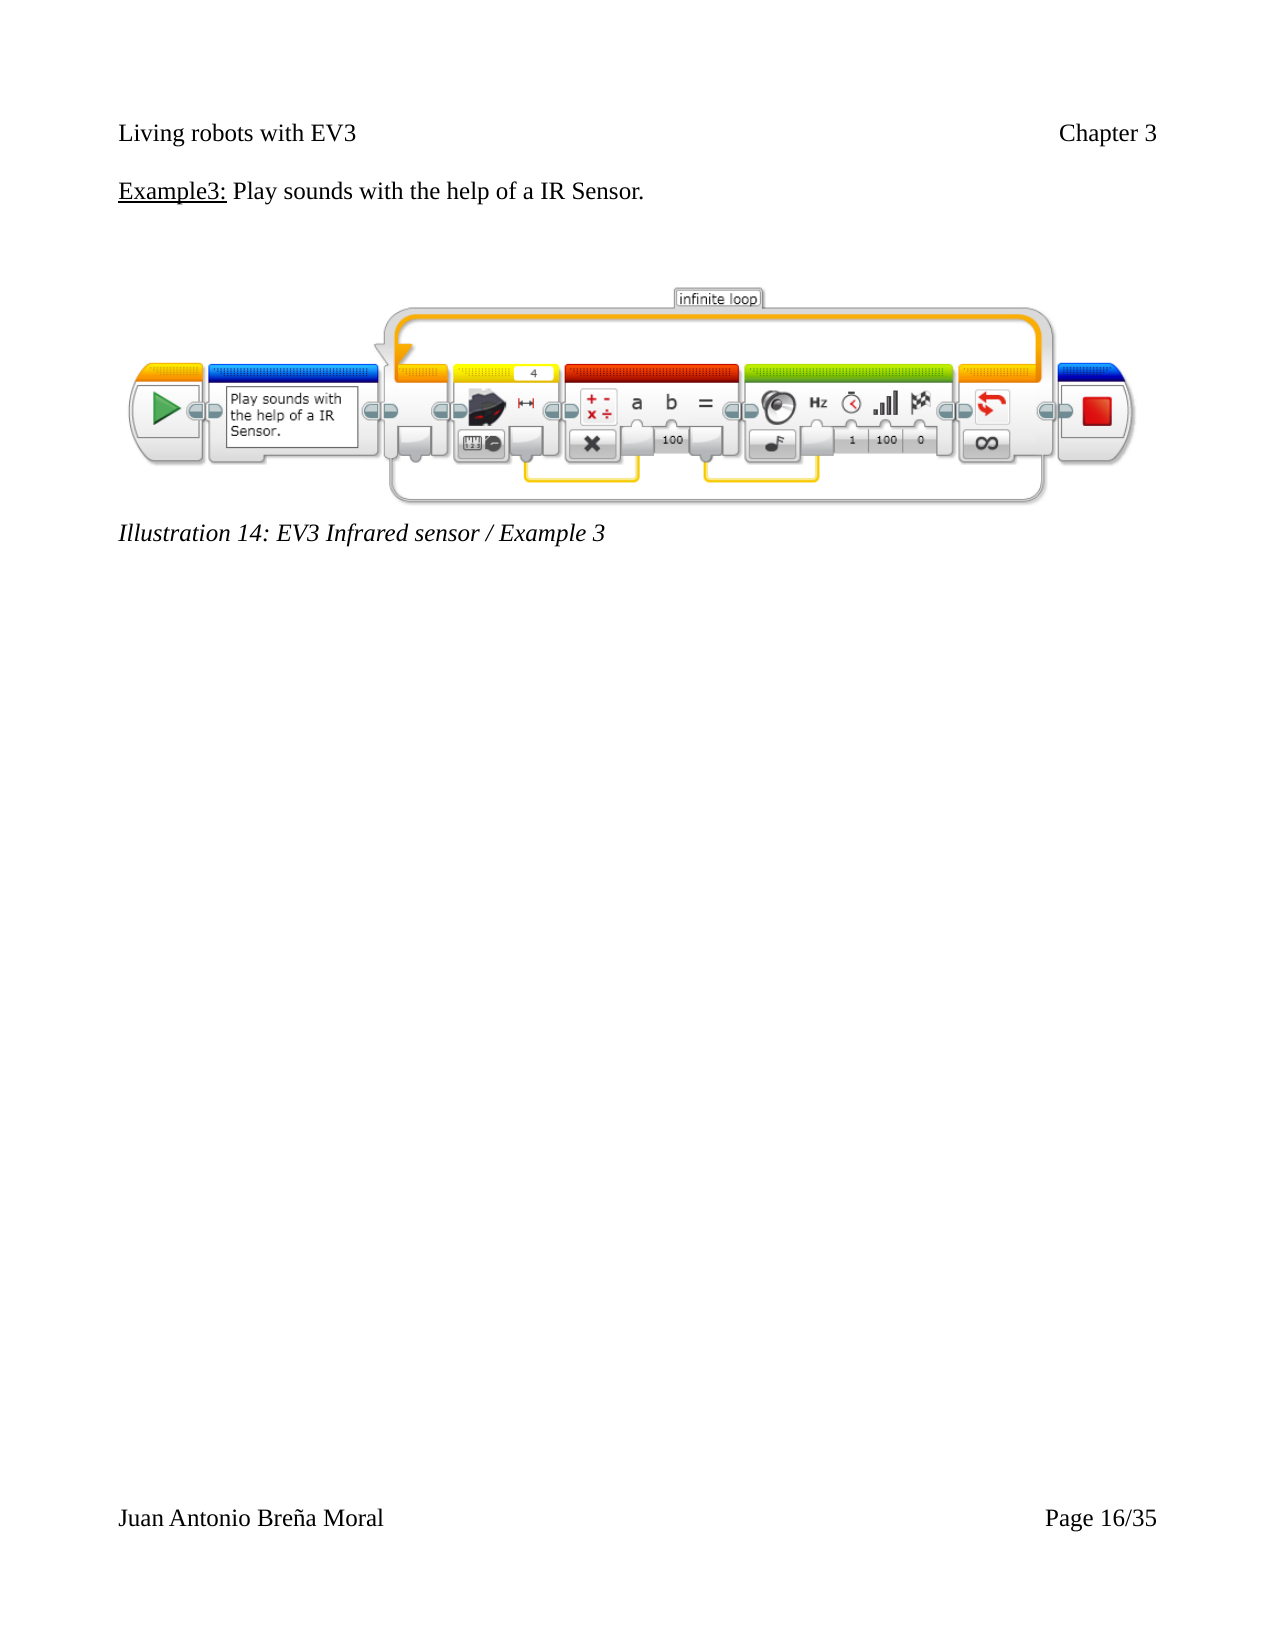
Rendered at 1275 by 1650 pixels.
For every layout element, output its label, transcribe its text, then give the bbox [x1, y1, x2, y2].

text Example3: Play sounds with the help of a IR Sensor. [118, 176, 1157, 205]
picture [118, 271, 1157, 519]
text Illustration 14: EV3 Infrared sensor / Example 3 [118, 519, 1157, 547]
